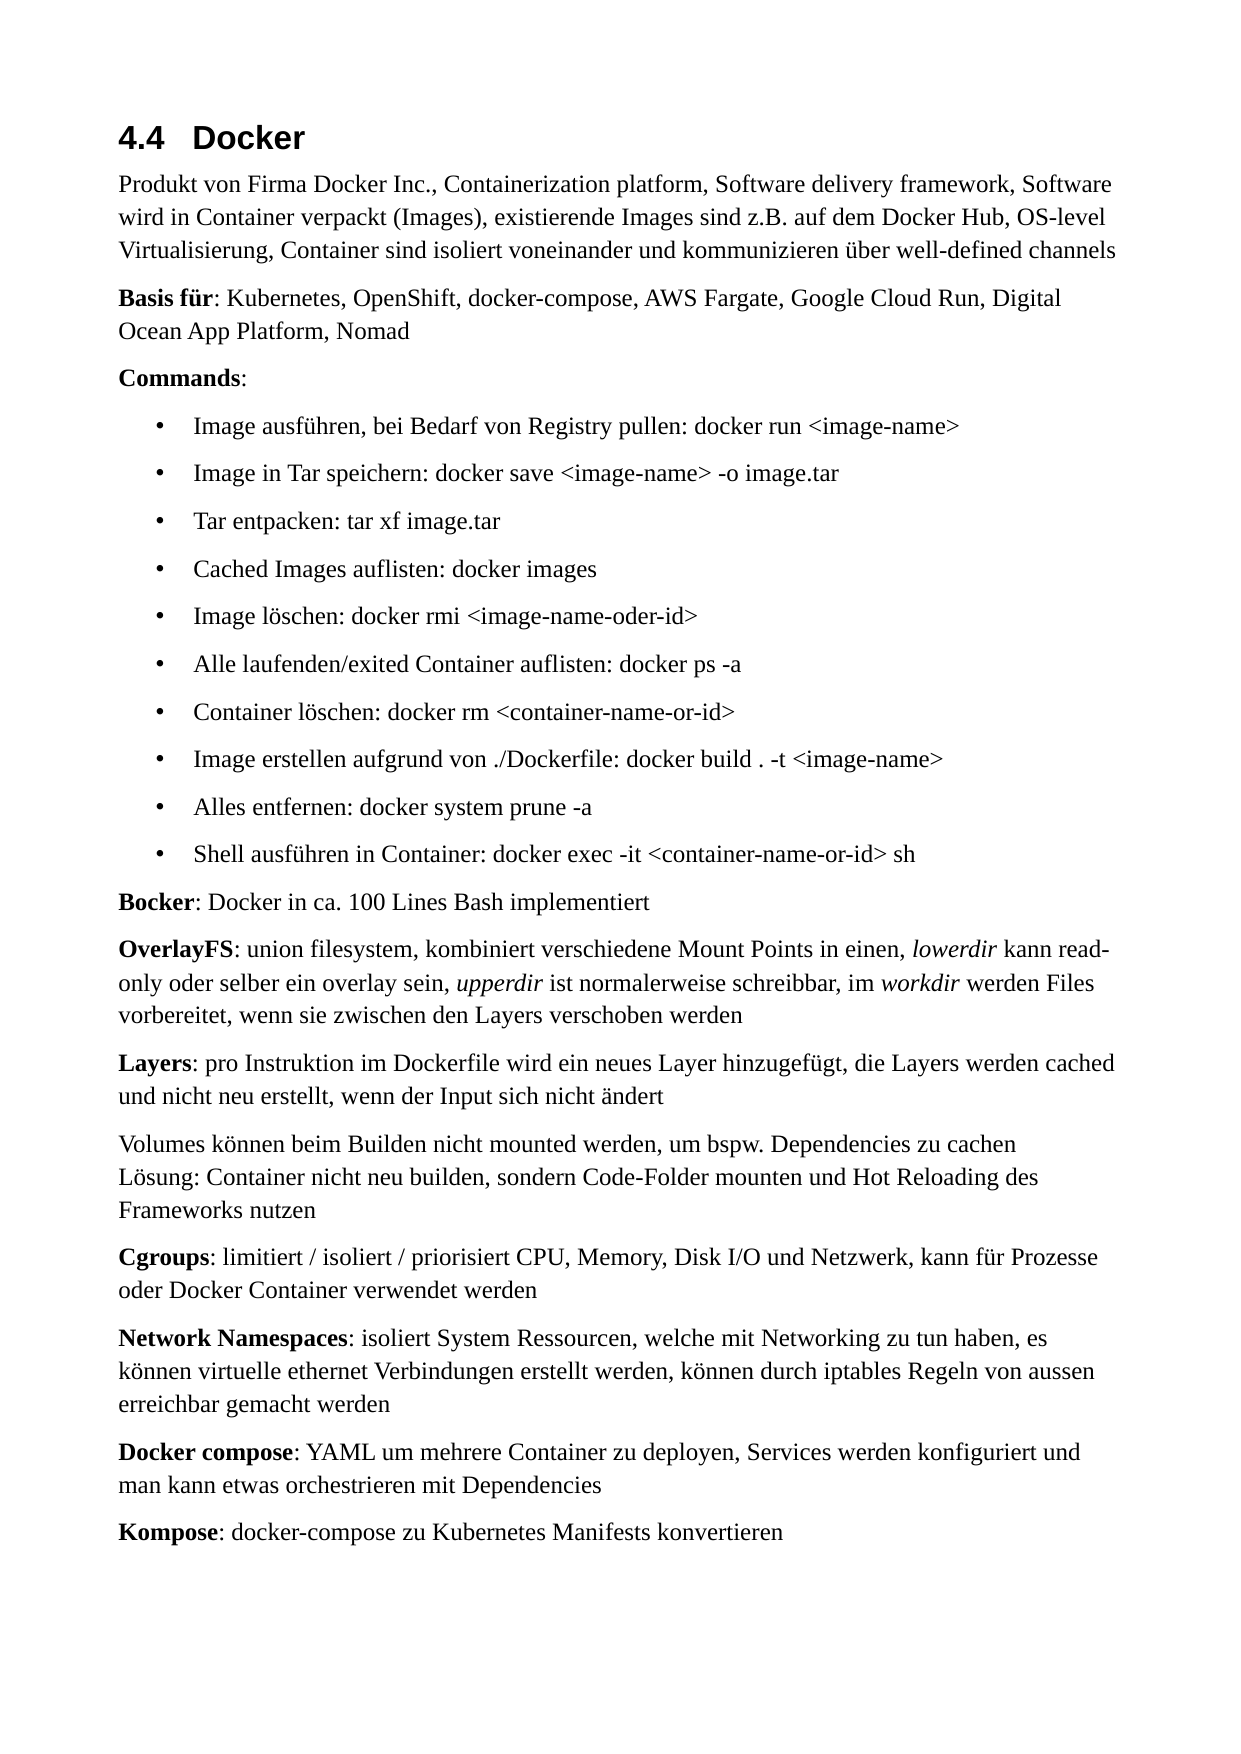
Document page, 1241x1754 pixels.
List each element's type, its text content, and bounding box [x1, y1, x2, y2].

text Network Namespaces: isoliert System Ressourcen, welche mit Networking zu tun haben, es können virtuelle ethernet Verbindungen erstellt werden, können durch iptables Regeln von aussen erreichbar gemacht werden [118, 1323, 1122, 1418]
list Cached Images auflisten: docker images [156, 554, 1122, 582]
list Image ausführen, bei Bedarf von Registry pullen: docker run <image-name> [156, 411, 1122, 440]
list Shell ausführen in Container: docker exec -it <container-name-or-id> sh [156, 839, 1122, 868]
text Basis für: Kubernetes, OpenShift, docker-compose, AWS Fargate, Google Cloud Run, Digital Ocean App Platform, Nomad [118, 283, 1122, 344]
list Alle laufenden/exited Container auflisten: docker ps -a [156, 649, 1122, 678]
list Container löschen: docker rm <container-name-or-id> [156, 697, 1122, 725]
list Alles entfernen: docker system prune -a [156, 792, 1122, 821]
list Tar entpacken: tar xf image.tar [156, 506, 1122, 535]
text Commands: [118, 363, 1122, 392]
text OverlayFS: union filesystem, kombiniert verschiedene Mount Points in einen, lowerdir kann read-only oder selber ein overlay sein, upperdir ist normalerweise schreibbar, im workdir werden Files vorbereitet, wenn sie zwischen den Layers verschoben werden [118, 934, 1122, 1029]
text Volumes können beim Builden nicht mounted werden, um bspw. Dependencies zu cachen Lösung: Container nicht neu builden, sondern Code-Folder mounten und Hot Reloading des Frameworks nutzen [118, 1129, 1122, 1224]
text Layers: pro Instruktion im Dockerfile wird ein neues Layer hinzugefügt, die Layers werden cached und nicht neu erstellt, wenn der Input sich nicht ändert [118, 1048, 1122, 1110]
text Docker compose: YAML um mehrere Container zu deployen, Services werden konfiguriert und man kann etwas orchestrieren mit Dependencies [118, 1437, 1122, 1498]
list Image erstellen aufgrund von ./Dockerfile: docker build . -t <image-name> [156, 744, 1122, 773]
subtitle Docker [118, 118, 1122, 157]
list Image in Tar speichern: docker save <image-name> -o image.tar [156, 458, 1122, 487]
text Bocker: Docker in ca. 100 Lines Bash implementiert [118, 887, 1122, 916]
text Cgroups: limitiert / isoliert / priorisiert CPU, Memory, Disk I/O und Netzwerk, kann für Prozesse oder Docker Container verwendet werden [118, 1242, 1122, 1304]
list Image löschen: docker rmi <image-name-oder-id> [156, 601, 1122, 630]
text Kompose: docker-compose zu Kubernetes Manifests konvertieren [118, 1517, 1122, 1546]
text Produkt von Firma Docker Inc., Containerization platform, Software delivery framework, Software wird in Container verpackt (Images), existierende Images sind z.B. auf dem Docker Hub, OS-level Virtualisierung, Container sind isoliert voneinander und kommunizieren über well-defined channels [118, 169, 1122, 264]
